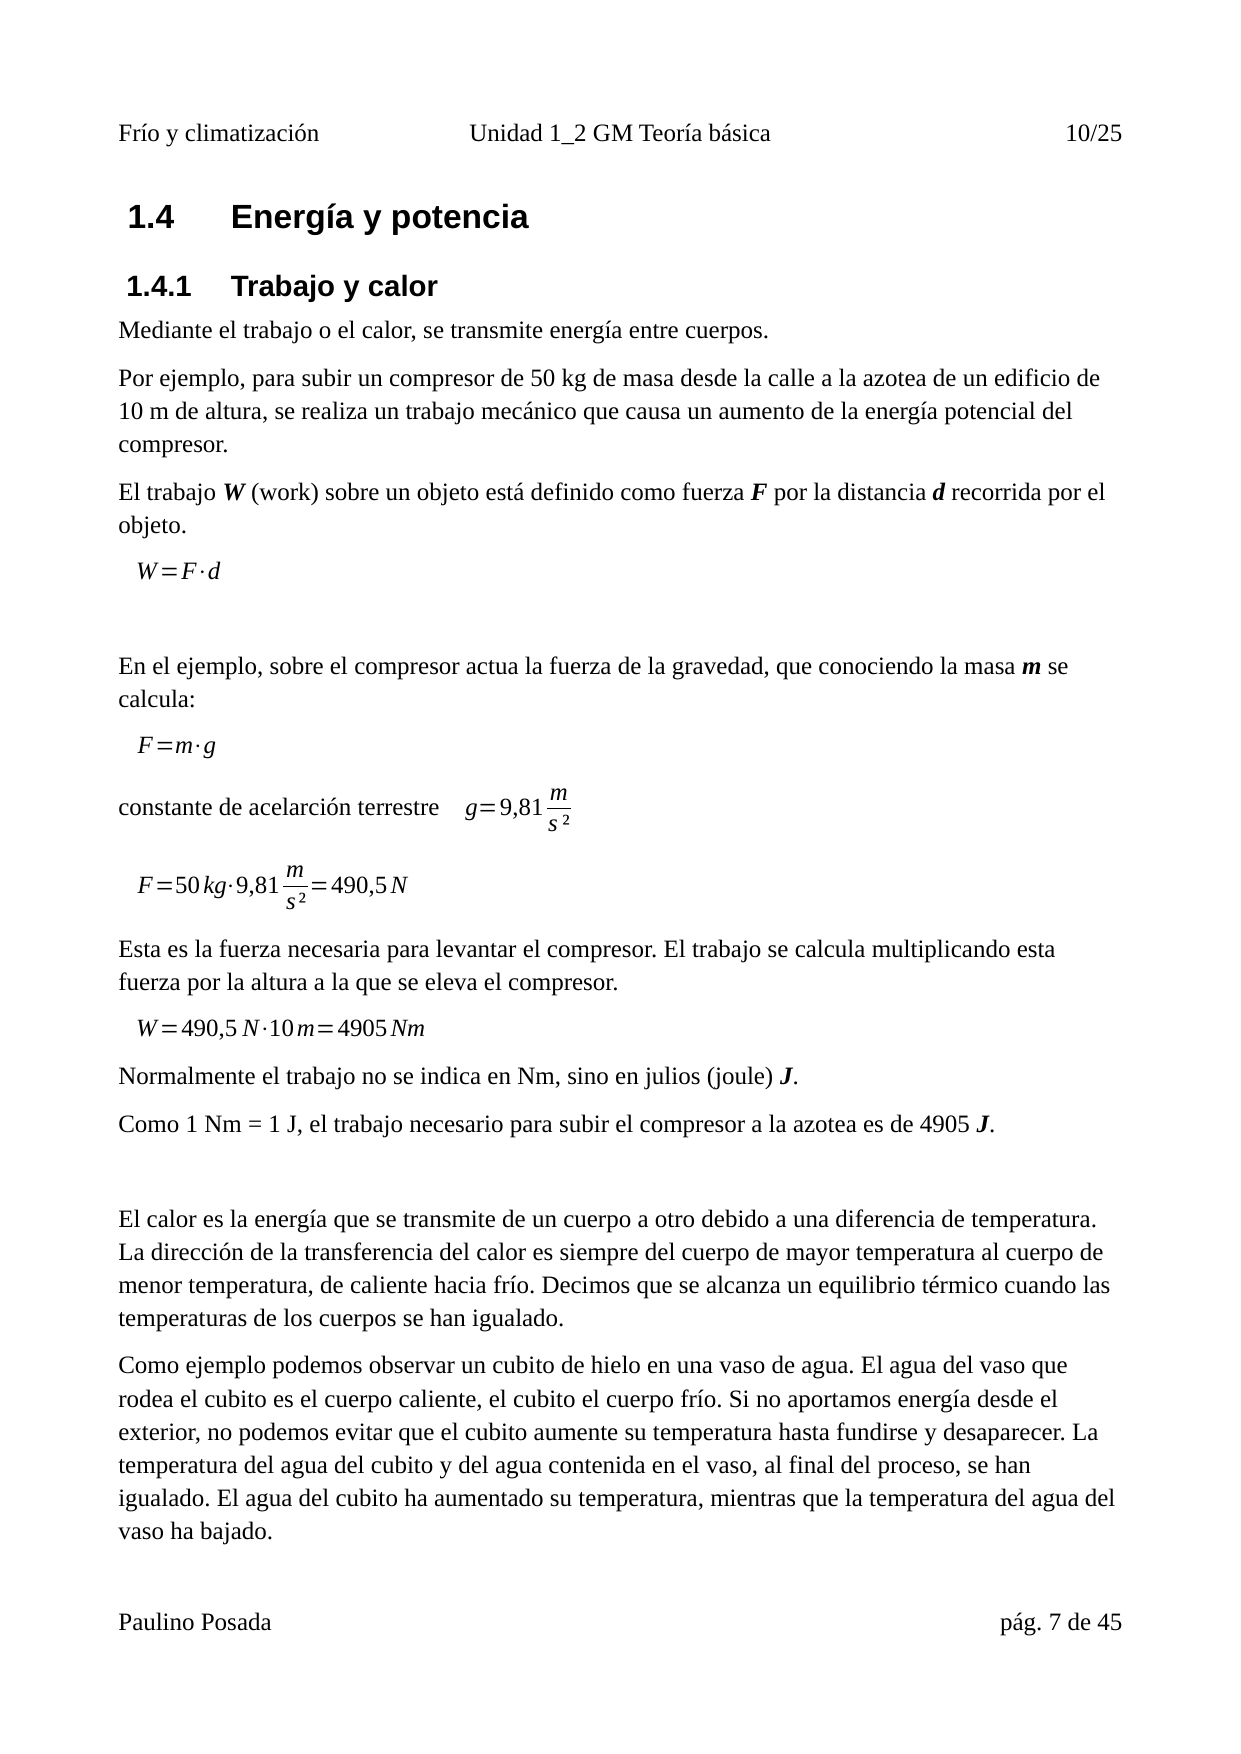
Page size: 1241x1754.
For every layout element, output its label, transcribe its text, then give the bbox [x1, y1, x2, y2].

text El calor es la energía que se transmite de un cuerpo a otro debido a una diferencia de temperatura. La dirección de la transferencia del calor es siempre del cuerpo de mayor temperatura al cuerpo de menor temperatura, de caliente hacia frío. Decimos que se alcanza un equilibrio térmico cuando las temperaturas de los cuerpos se han igualado. [118, 1204, 1122, 1332]
text En el ejemplo, sobre el compresor actua la fuerza de la gravedad, que conociendo la masa m se calcula: [118, 651, 1122, 713]
text Por ejemplo, para subir un compresor de 50 kg de masa desde la calle a la azotea de un edificio de 10 m de altura, se realiza un trabajo mecánico que causa un aumento de la energía potencial del compresor. [118, 363, 1122, 458]
text Mediante el trabajo o el calor, se transmite energía entre cuerpos. [118, 315, 1122, 344]
subtitle Trabajo y calor [118, 269, 1122, 303]
text Normalmente el trabajo no se indica en Nm, sino en julios (joule) J. [118, 1061, 1122, 1090]
text constante de acelarción terrestre [118, 778, 1122, 837]
subtitle Energía y potencia [118, 197, 1122, 236]
text Esta es la fuerza necesaria para levantar el compresor. El trabajo se calcula multiplicando esta fuerza por la altura a la que se eleva el compresor. [118, 934, 1122, 996]
text Como 1 Nm = 1 J, el trabajo necesario para subir el compresor a la azotea es de 4905 J. [118, 1109, 1122, 1137]
text El trabajo W (work) sobre un objeto está definido como fuerza F por la distancia d recorrida por el objeto. [118, 477, 1122, 538]
text Como ejemplo podemos observar un cubito de hielo en una vaso de agua. El agua del vaso que rodea el cubito es el cuerpo caliente, el cubito el cuerpo frío. Si no aportamos energía desde el exterior, no podemos evitar que el cubito aumente su temperatura hasta fundirse y desaparecer. La temperatura del agua del cubito y del agua contenida en el vaso, al final del proceso, se han igualado. El agua del cubito ha aumentado su temperatura, mientras que la temperatura del agua del vaso ha bajado. [118, 1351, 1122, 1544]
